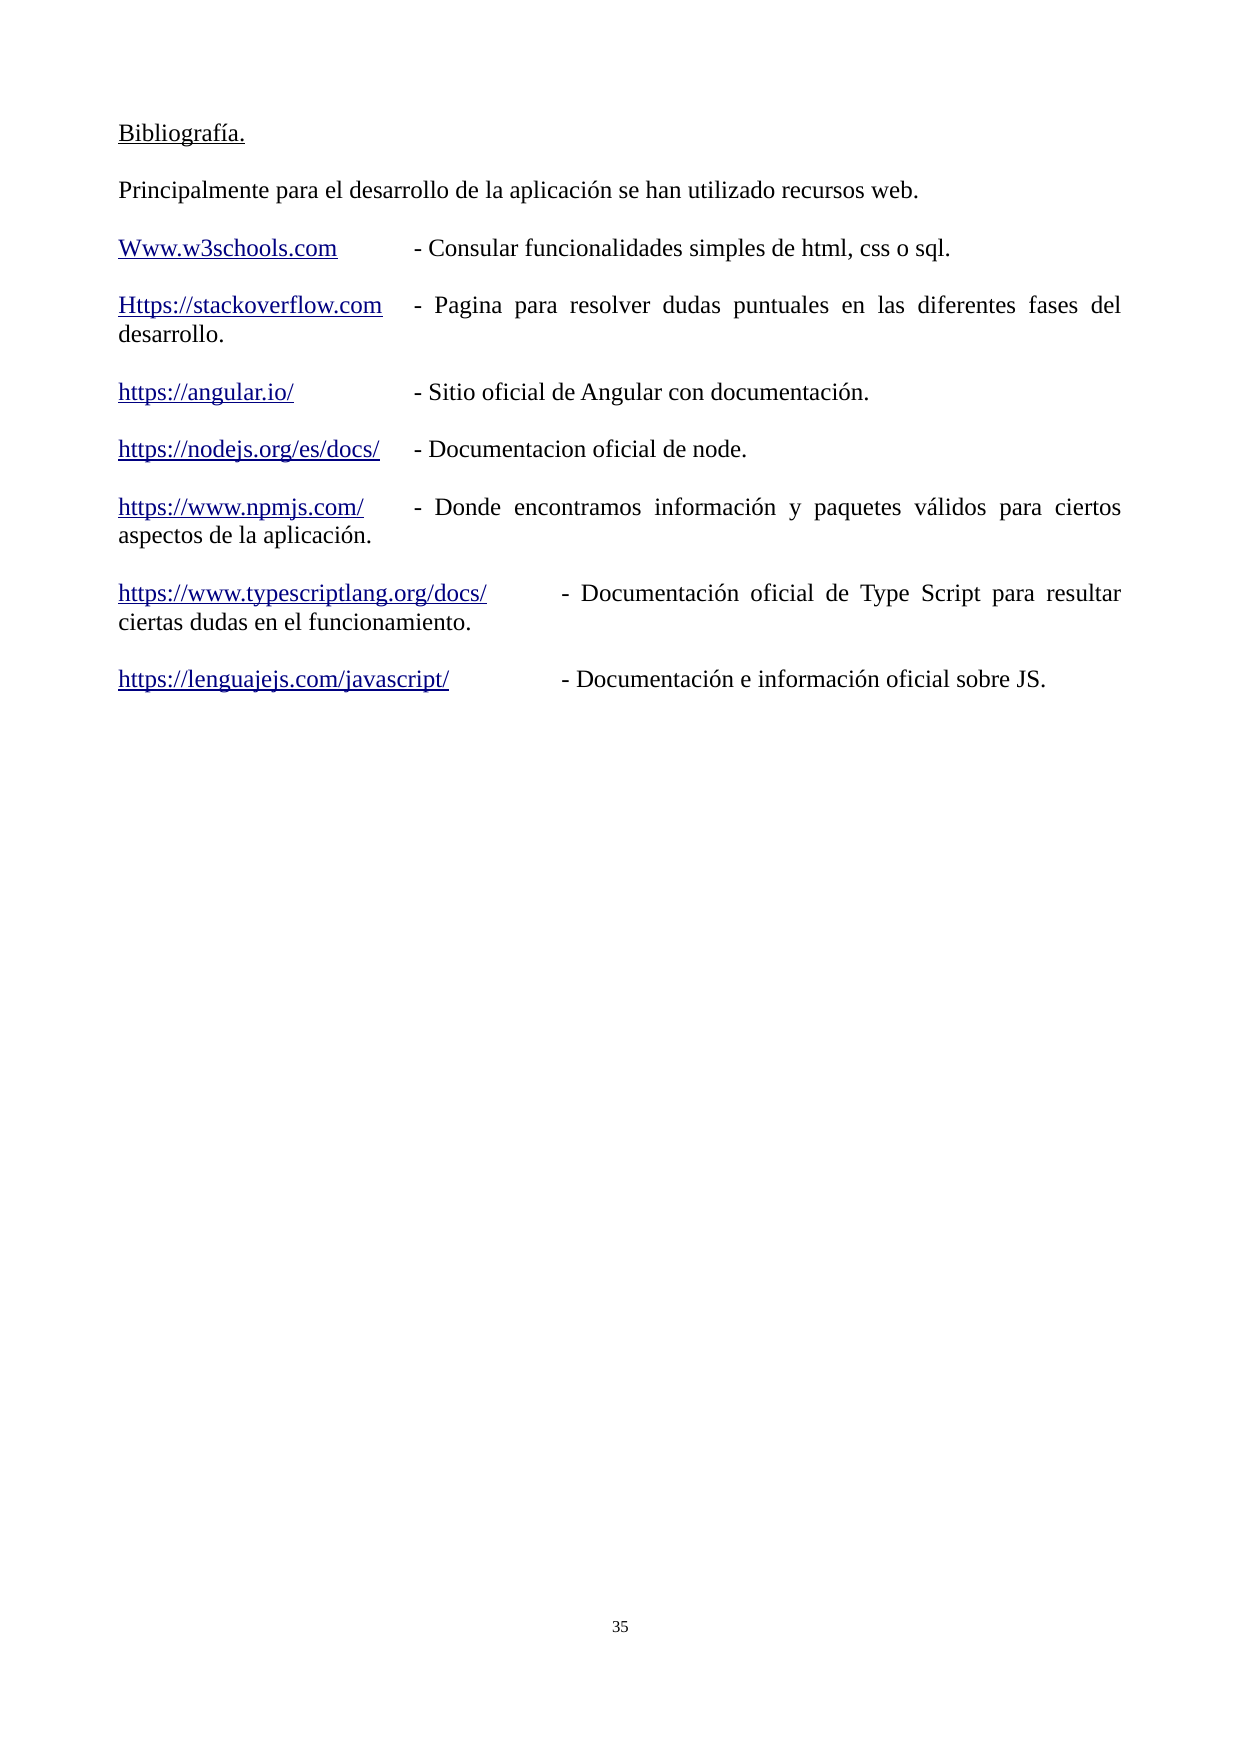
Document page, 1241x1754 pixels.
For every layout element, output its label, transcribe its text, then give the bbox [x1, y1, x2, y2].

text https://www.npmjs.com/ - Donde encontramos información y paquetes válidos para ciertos aspectos de la aplicación. [118, 492, 1122, 549]
text Principalmente para el desarrollo de la aplicación se han utilizado recursos web. [118, 176, 1122, 204]
text https://angular.io/ - Sitio oficial de Angular con documentación. [118, 377, 1122, 406]
text https://lenguajejs.com/javascript/ - Documentación e información oficial sobre JS. [118, 664, 1122, 693]
text Https://stackoverflow.com - Pagina para resolver dudas puntuales en las diferentes fases del desarrollo. [118, 291, 1122, 348]
text https://nodejs.org/es/docs/ - Documentacion oficial de node. [118, 434, 1122, 463]
text Bibliografía. [118, 118, 1122, 147]
text Www.w3schools.com - Consular funcionalidades simples de html, css o sql. [118, 233, 1122, 262]
text https://www.typescriptlang.org/docs/ - Documentación oficial de Type Script para resultar ciertas dudas en el funcionamiento. [118, 578, 1122, 636]
